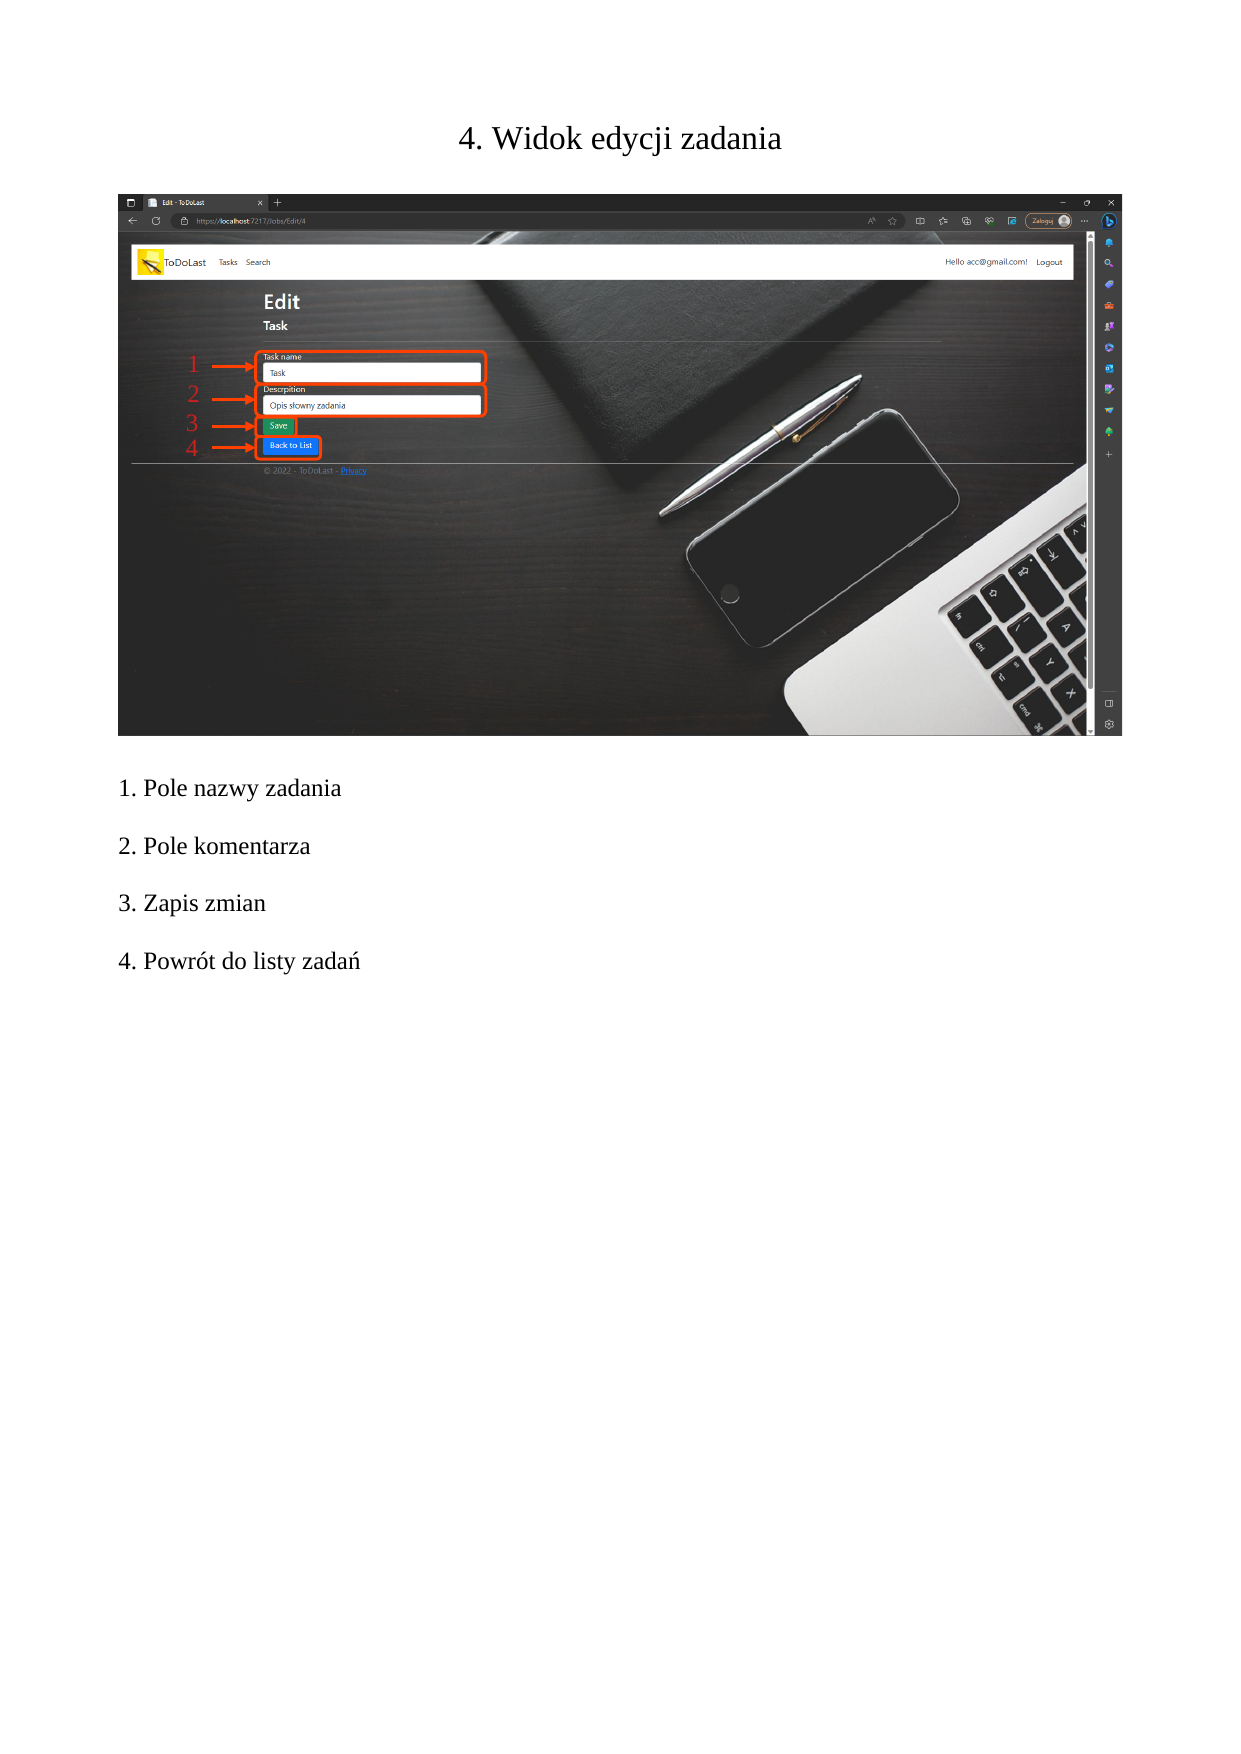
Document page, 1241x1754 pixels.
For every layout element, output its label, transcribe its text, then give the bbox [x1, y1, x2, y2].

text 4. Powrót do listy zadań [118, 946, 1122, 975]
text 4. Widok edycji zadania [118, 118, 1122, 156]
text 2. Pole komentarza [118, 831, 1122, 860]
picture [118, 194, 1123, 736]
text 1. Pole nazwy zadania [118, 773, 1122, 802]
text 3. Zapis zmian [118, 888, 1122, 917]
